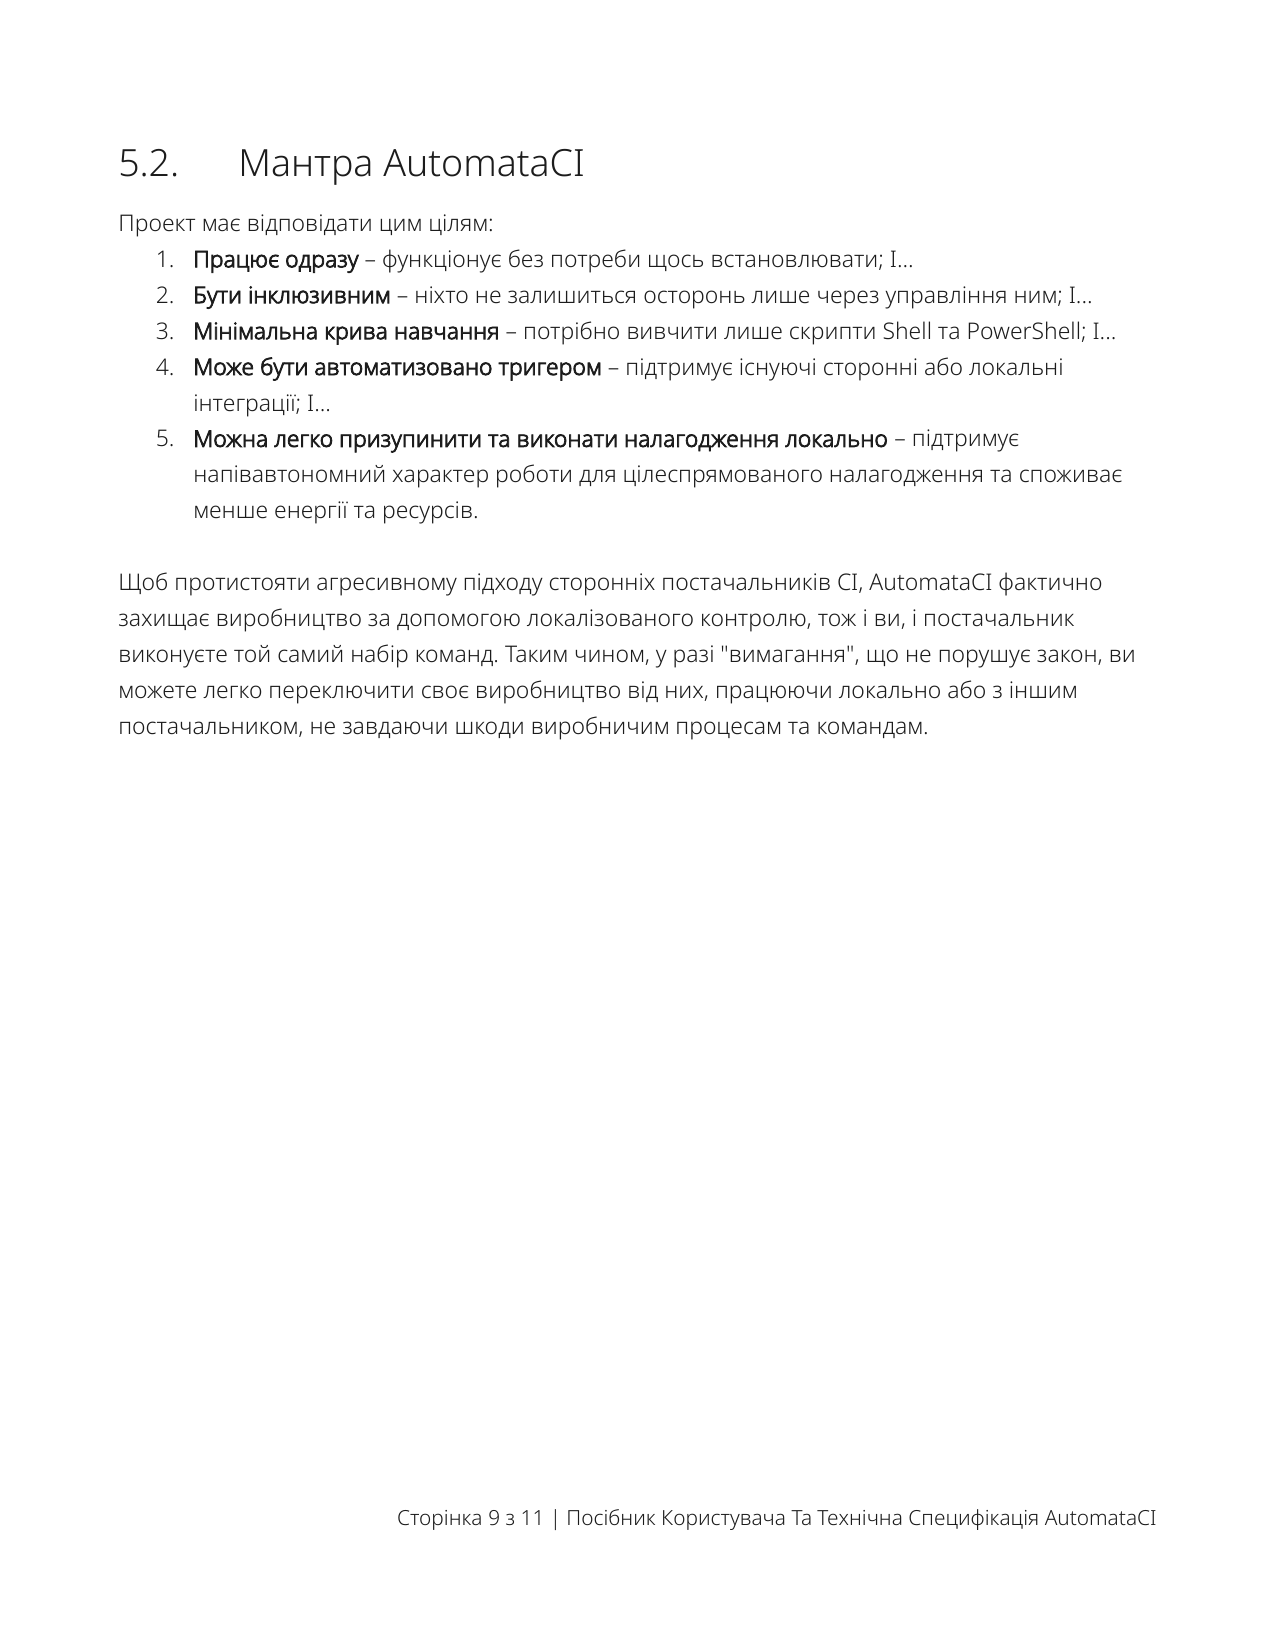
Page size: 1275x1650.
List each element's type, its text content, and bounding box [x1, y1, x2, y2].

list Може бути автоматизовано тригером – підтримує існуючі сторонні або локальні інтеграції; І... [156, 351, 1157, 418]
list Працює одразу – функціонує без потреби щось встановлювати; І... [156, 243, 1157, 274]
text Проект має відповідати цим цілям: [118, 207, 1157, 238]
list Бути інклюзивним – ніхто не залишиться осторонь лише через управління ним; І... [156, 279, 1157, 310]
list Можна легко призупинити та виконати налагодження локально – підтримує напівавтономний характер роботи для цілеспрямованого налагодження та споживає менше енергії та ресурсів. [156, 422, 1157, 526]
subtitle Мантра AutomataCI [118, 136, 1157, 187]
list Мінімальна крива навчання – потрібно вивчити лише скрипти Shell та PowerShell; І... [156, 314, 1157, 346]
text Щоб протистояти агресивному підходу сторонніх постачальників CI, AutomataCI фактично захищає виробництво за допомогою локалізованого контролю, тож і ви, і постачальник виконуєте той самий набір команд. Таким чином, у разі "вимагання", що не порушує закон, ви можете легко переключити своє виробництво від них, працюючи локально або з іншим постачальником, не завдаючи шкоди виробничим процесам та командам. [118, 566, 1157, 741]
